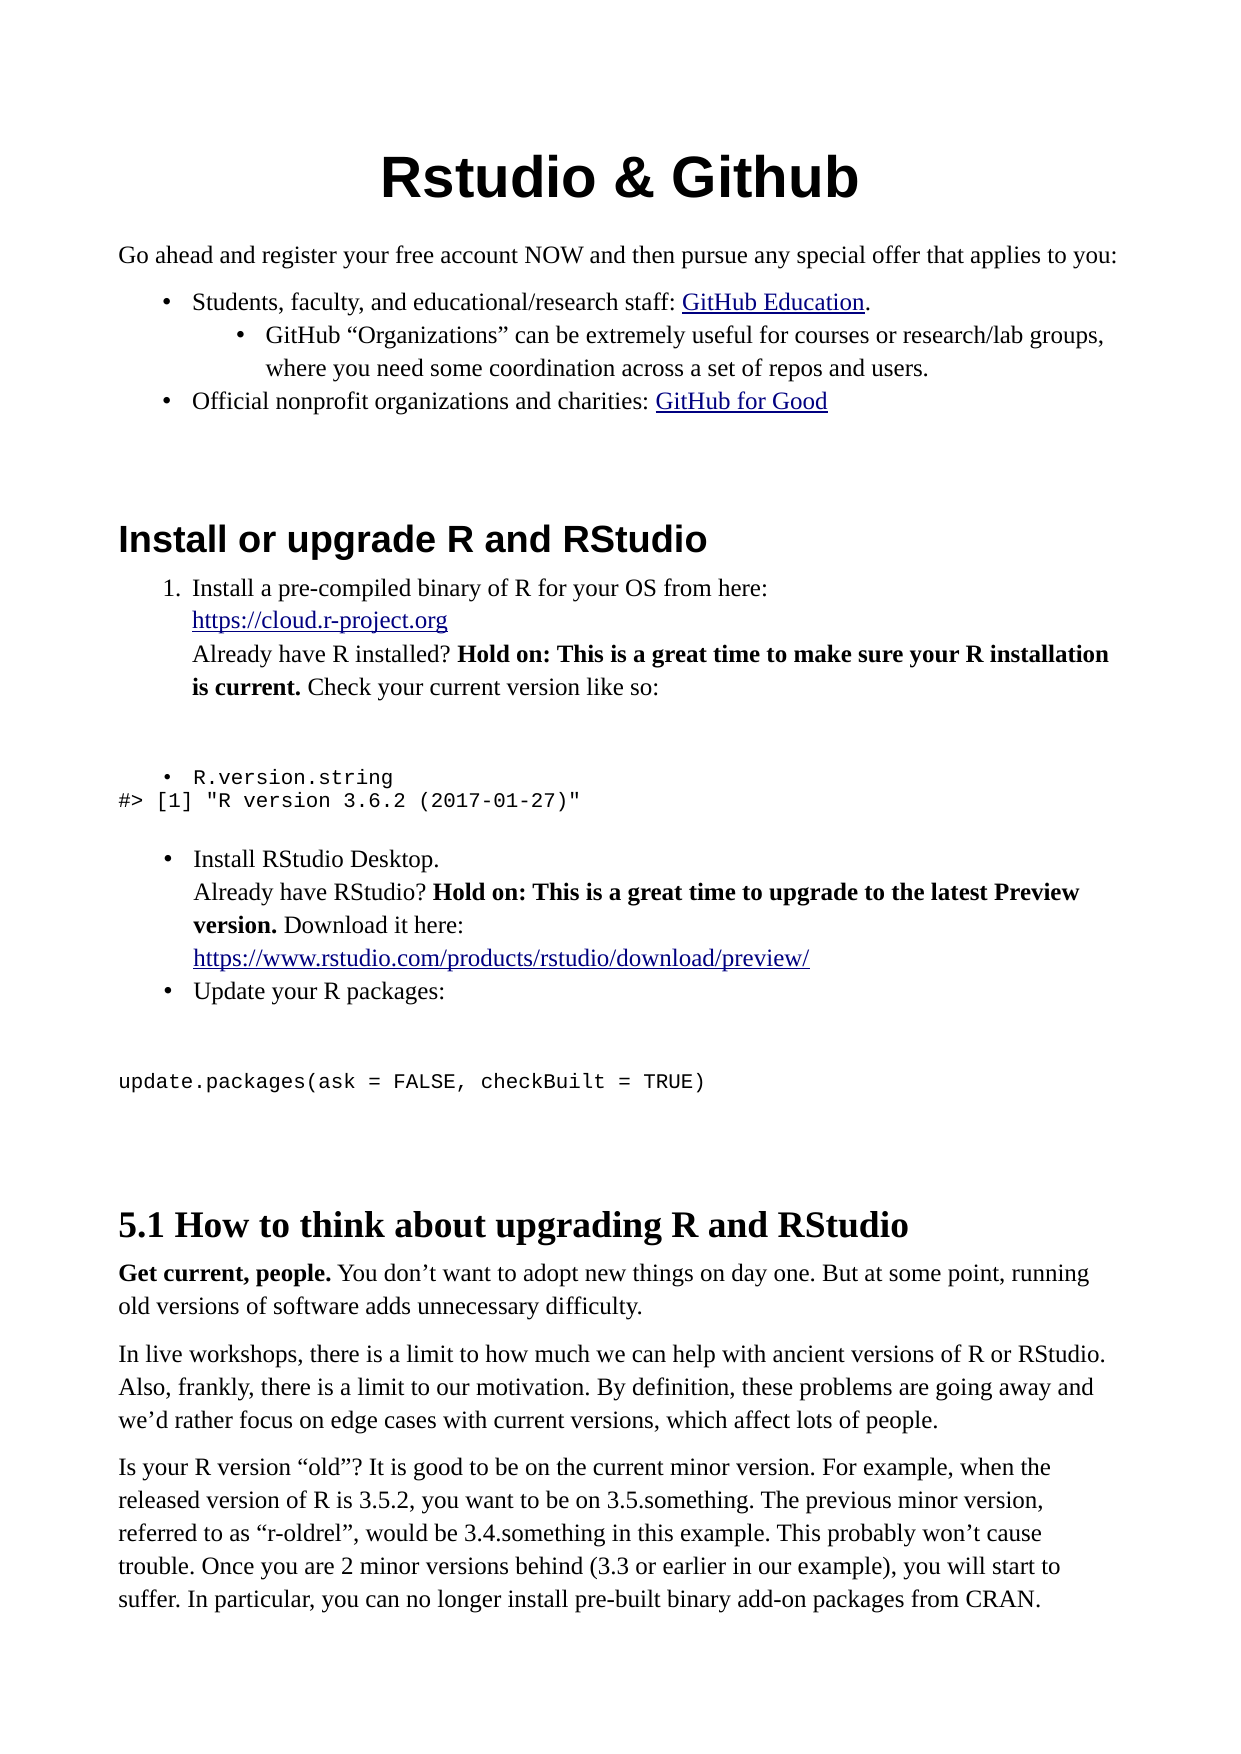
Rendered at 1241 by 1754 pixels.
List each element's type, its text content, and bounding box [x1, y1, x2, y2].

list Update your R packages: [164, 976, 1122, 1004]
text Is your R version “old”? It is good to be on the current minor version. For example, when the released version of R is 3.5.2, you want to be on 3.5.something. The previous minor version, referred to as “r-oldrel”, would be 3.4.something in this example. This probably won’t cause trouble. Once you are 2 minor versions behind (3.3 or earlier in our example), you will start to suffer. In particular, you can no longer install pre-built binary add-on packages from CRAN. [118, 1452, 1122, 1613]
list Official nonprofit organizations and charities: GitHub for Good [162, 386, 1122, 415]
text update.packages(ask = FALSE, checkBuilt = TRUE) [118, 1071, 1122, 1094]
text #> [1] "R version 3.6.2 (2017-01-27)" [118, 791, 1122, 814]
list R.version.string [164, 767, 1122, 791]
list Students, faculty, and educational/research staff: GitHub Education. [162, 287, 1122, 316]
list Install RStudio Desktop. Already have RStudio? Hold on: This is a great time to upgrade to the latest Preview version. Download it here: https://www.rstudio.com/products/rstudio/download/preview/ [164, 844, 1122, 971]
subtitle Install or upgrade R and RStudio [118, 516, 1122, 560]
text Go ahead and register your free account NOW and then pursue any special offer that applies to you: [118, 240, 1122, 268]
list Install a pre-compiled binary of R for your OS from here: https://cloud.r-project.org Already have R installed? Hold on: This is a great time to make sure your R installation is current. Check your current version like so: [162, 573, 1122, 700]
list GitHub “Organizations” can be extremely useful for courses or research/lab groups, where you need some coordination across a set of repos and users. [236, 320, 1122, 382]
subtitle 5.1 How to think about upgrading R and RStudio [118, 1202, 1122, 1246]
text Get current, people. You don’t want to adopt new things on day one. But at some point, running old versions of software adds unnecessary difficulty. [118, 1258, 1122, 1320]
text In live workshops, there is a limit to how much we can help with ancient versions of R or RStudio. Also, frankly, there is a limit to our motivation. By definition, these problems are going away and we’d rather focus on edge cases with current versions, which affect lots of people. [118, 1339, 1122, 1433]
